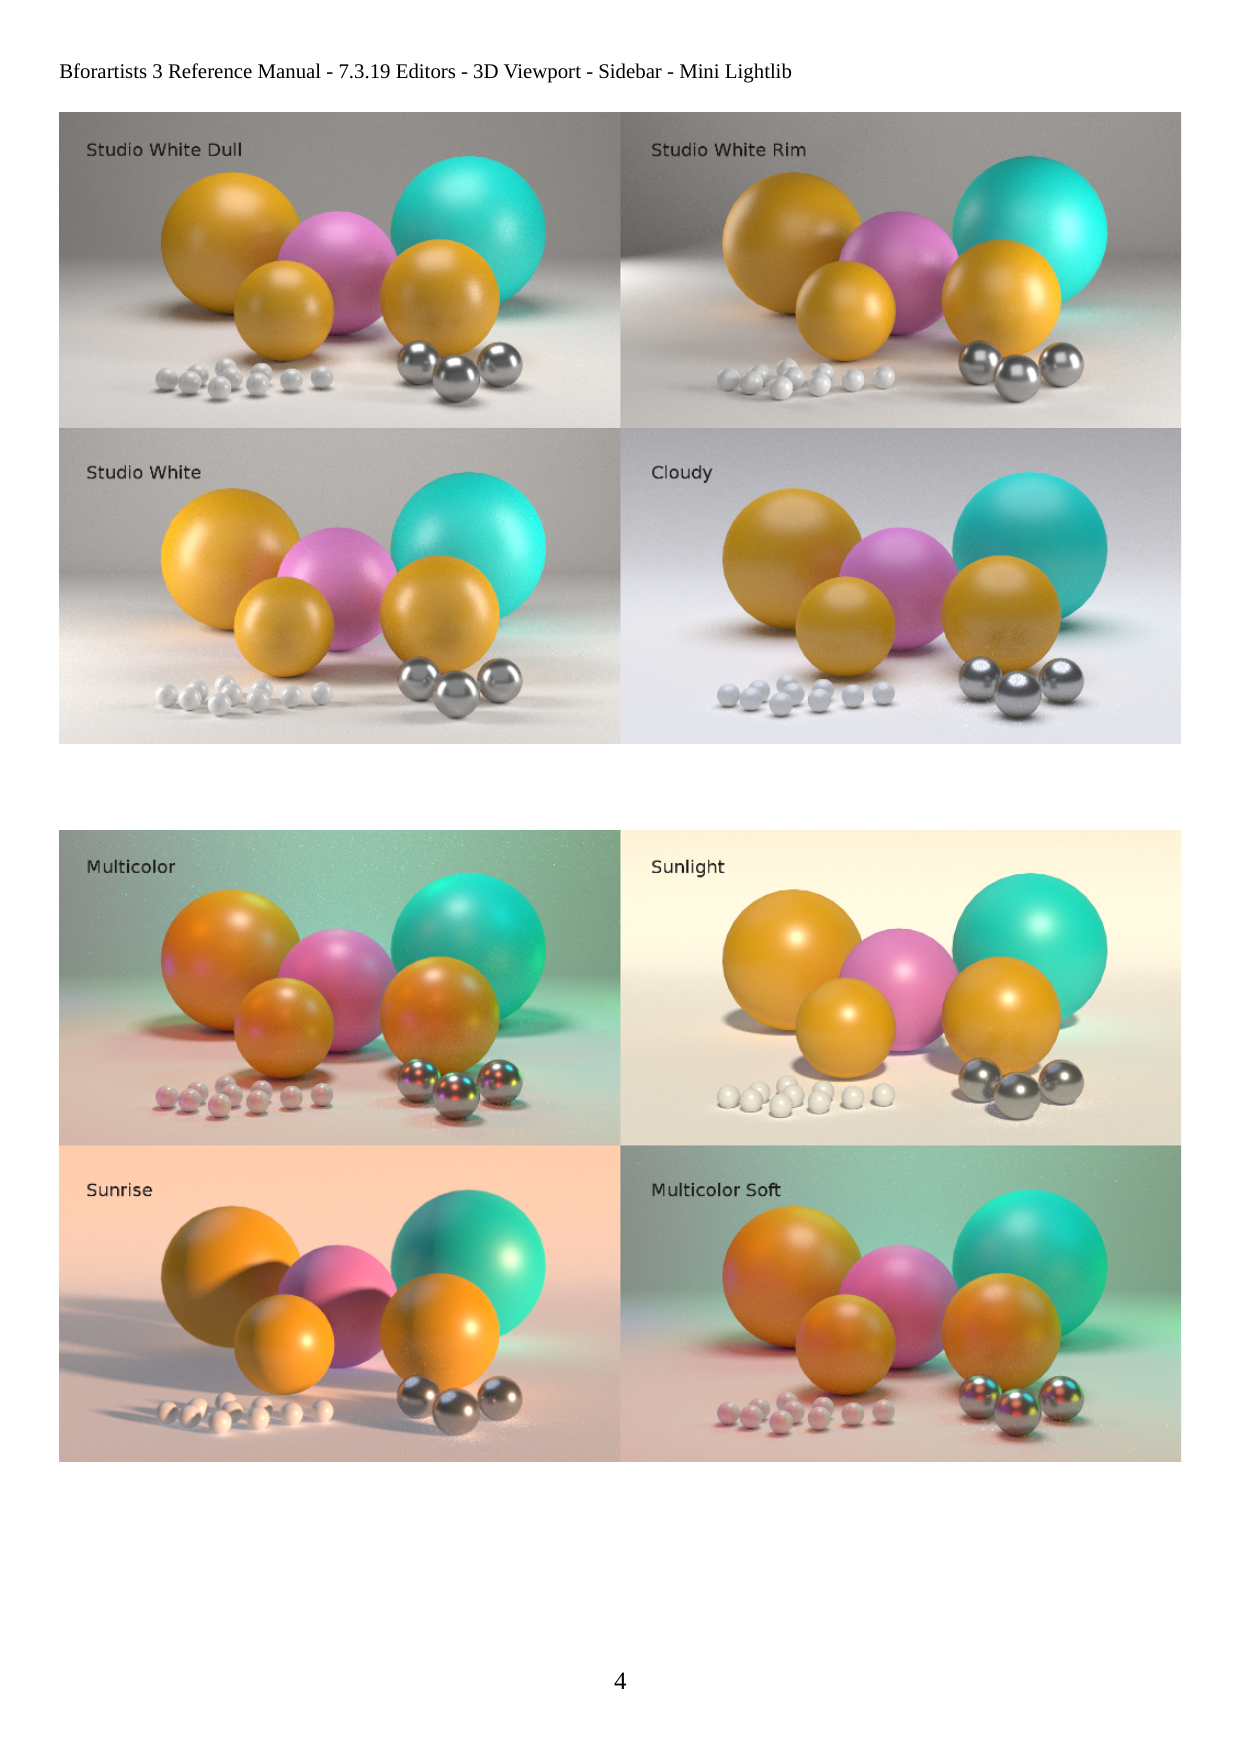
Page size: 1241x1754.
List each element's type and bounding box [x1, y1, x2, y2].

picture [59, 830, 1182, 1462]
picture [59, 112, 1182, 744]
